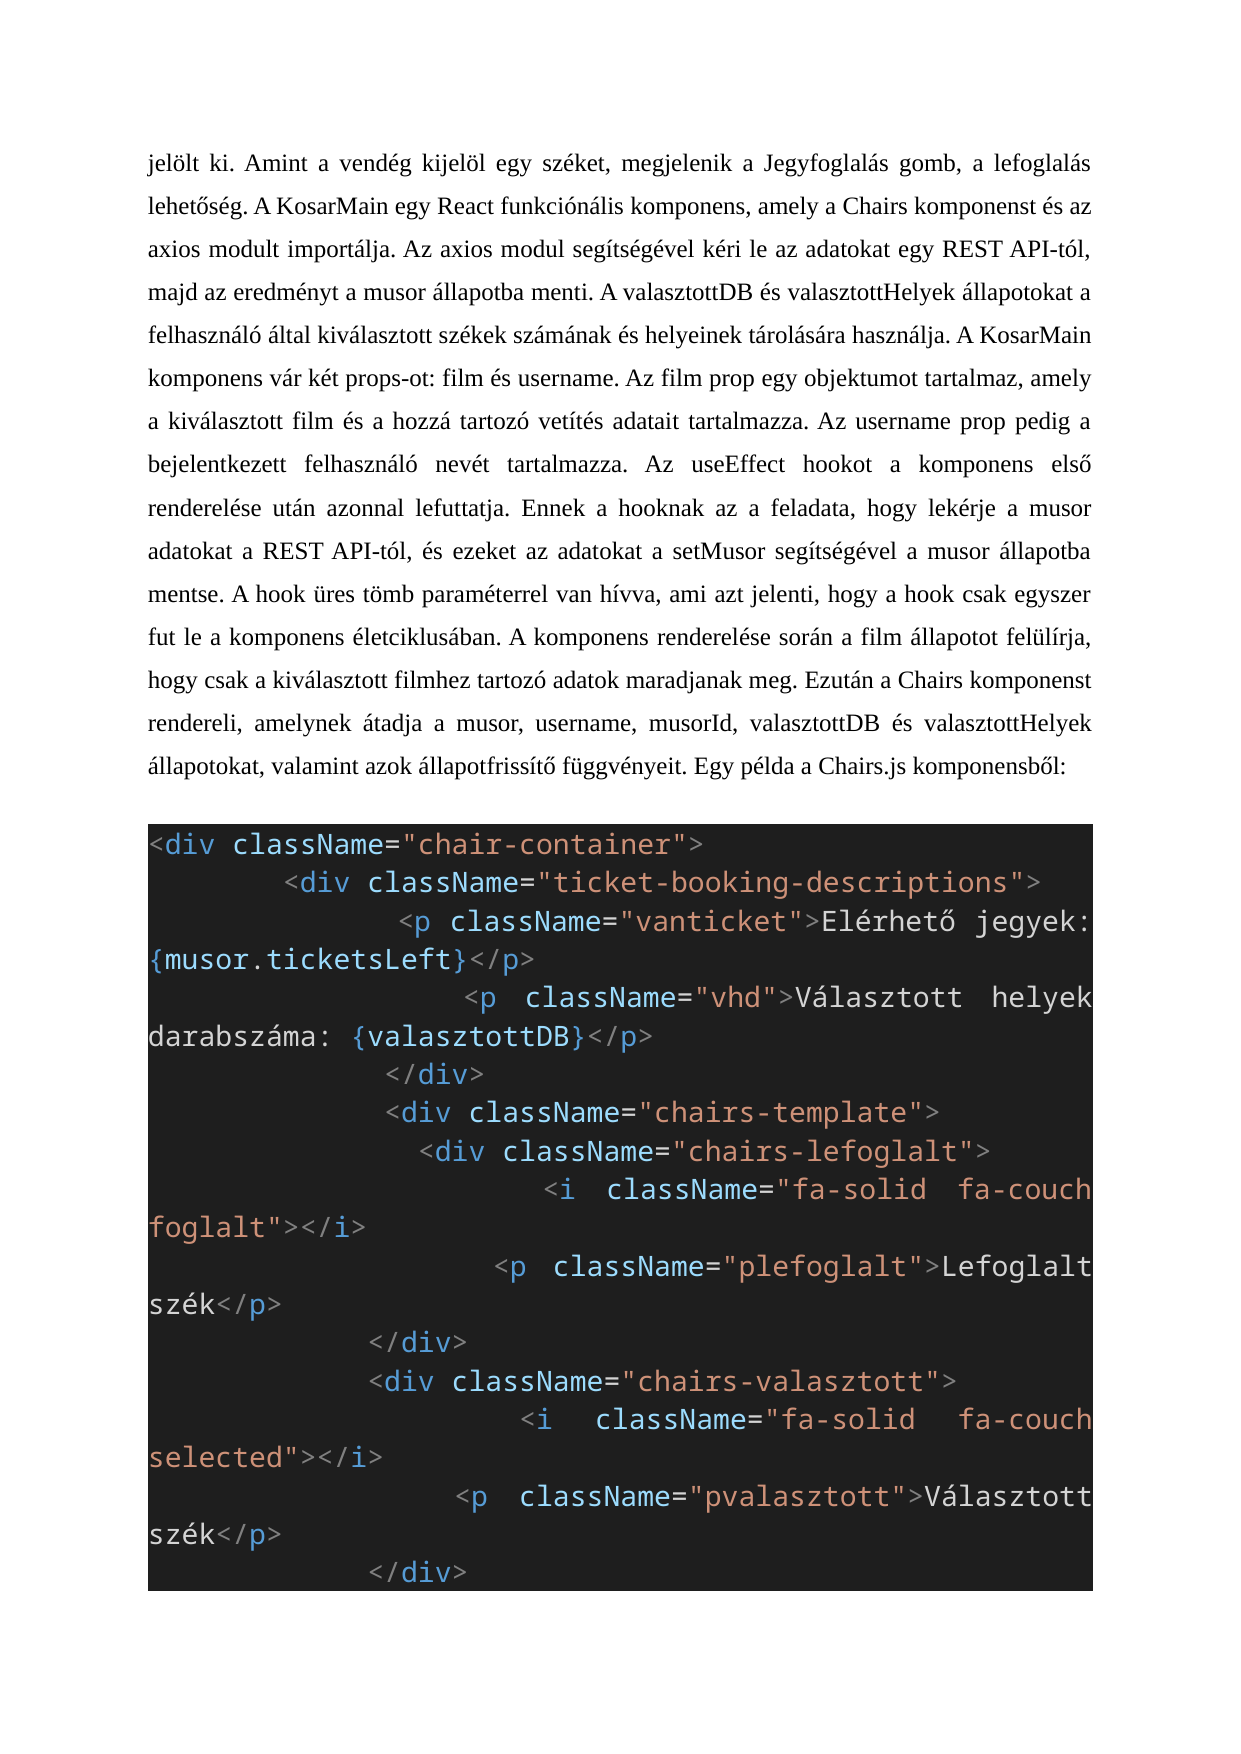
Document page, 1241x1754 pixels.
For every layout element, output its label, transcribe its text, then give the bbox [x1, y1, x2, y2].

text <p className="plefoglalt">Lefoglalt szék</p> [148, 1246, 1093, 1323]
text <div className="chairs-lefoglalt"> [148, 1131, 1093, 1169]
text <i className="fa-solid fa-couch foglalt"></i> [148, 1169, 1093, 1246]
text jelölt ki. Amint a vendég kijelöl egy széket, megjelenik a Jegyfoglalás gomb, a lefoglalás lehetőség. A KosarMain egy React funkciónális komponens, amely a Chairs komponenst és az axios modult importálja. Az axios modul segítségével kéri le az adatokat egy REST API-tól, majd az eredményt a musor állapotba menti. A valasztottDB és valasztottHelyek állapotokat a felhasználó által kiválasztott székek számának és helyeinek tárolására használja. A KosarMain komponens vár két props-ot: film és username. Az film prop egy objektumot tartalmaz, amely a kiválasztott film és a hozzá tartozó vetítés adatait tartalmazza. Az username prop pedig a bejelentkezett felhasználó nevét tartalmazza. Az useEffect hookot a komponens első renderelése után azonnal lefuttatja. Ennek a hooknak az a feladata, hogy lekérje a musor adatokat a REST API-tól, és ezeket az adatokat a setMusor segítségével a musor állapotba mentse. A hook üres tömb paraméterrel van hívva, ami azt jelenti, hogy a hook csak egyszer fut le a komponens életciklusában. A komponens renderelése során a film állapotot felülírja, hogy csak a kiválasztott filmhez tartozó adatok maradjanak meg. Ezután a Chairs komponenst rendereli, amelynek átadja a musor, username, musorId, valasztottDB és valasztottHelyek állapotokat, valamint azok állapotfrissítő függvényeit. Egy példa a Chairs.js komponensből: [148, 148, 1093, 780]
text <i className="fa-solid fa-couch selected"></i> [148, 1399, 1093, 1476]
text <p className="vanticket">Elérhető jegyek: {musor.ticketsLeft}</p> [148, 901, 1093, 978]
text <div className="chair-container"> [148, 824, 1093, 863]
text <div className="chairs-template"> [148, 1093, 1093, 1131]
text <p className="pvalasztott">Választott szék</p> [148, 1476, 1093, 1553]
text </div> [148, 1323, 1093, 1361]
text <div className="chairs-valasztott"> [148, 1361, 1093, 1399]
text </div> [148, 1054, 1093, 1093]
text </div> [148, 1553, 1093, 1591]
text <p className="vhd">Választott helyek darabszáma: {valasztottDB}</p> [148, 978, 1093, 1054]
text <div className="ticket-booking-descriptions"> [148, 863, 1093, 901]
